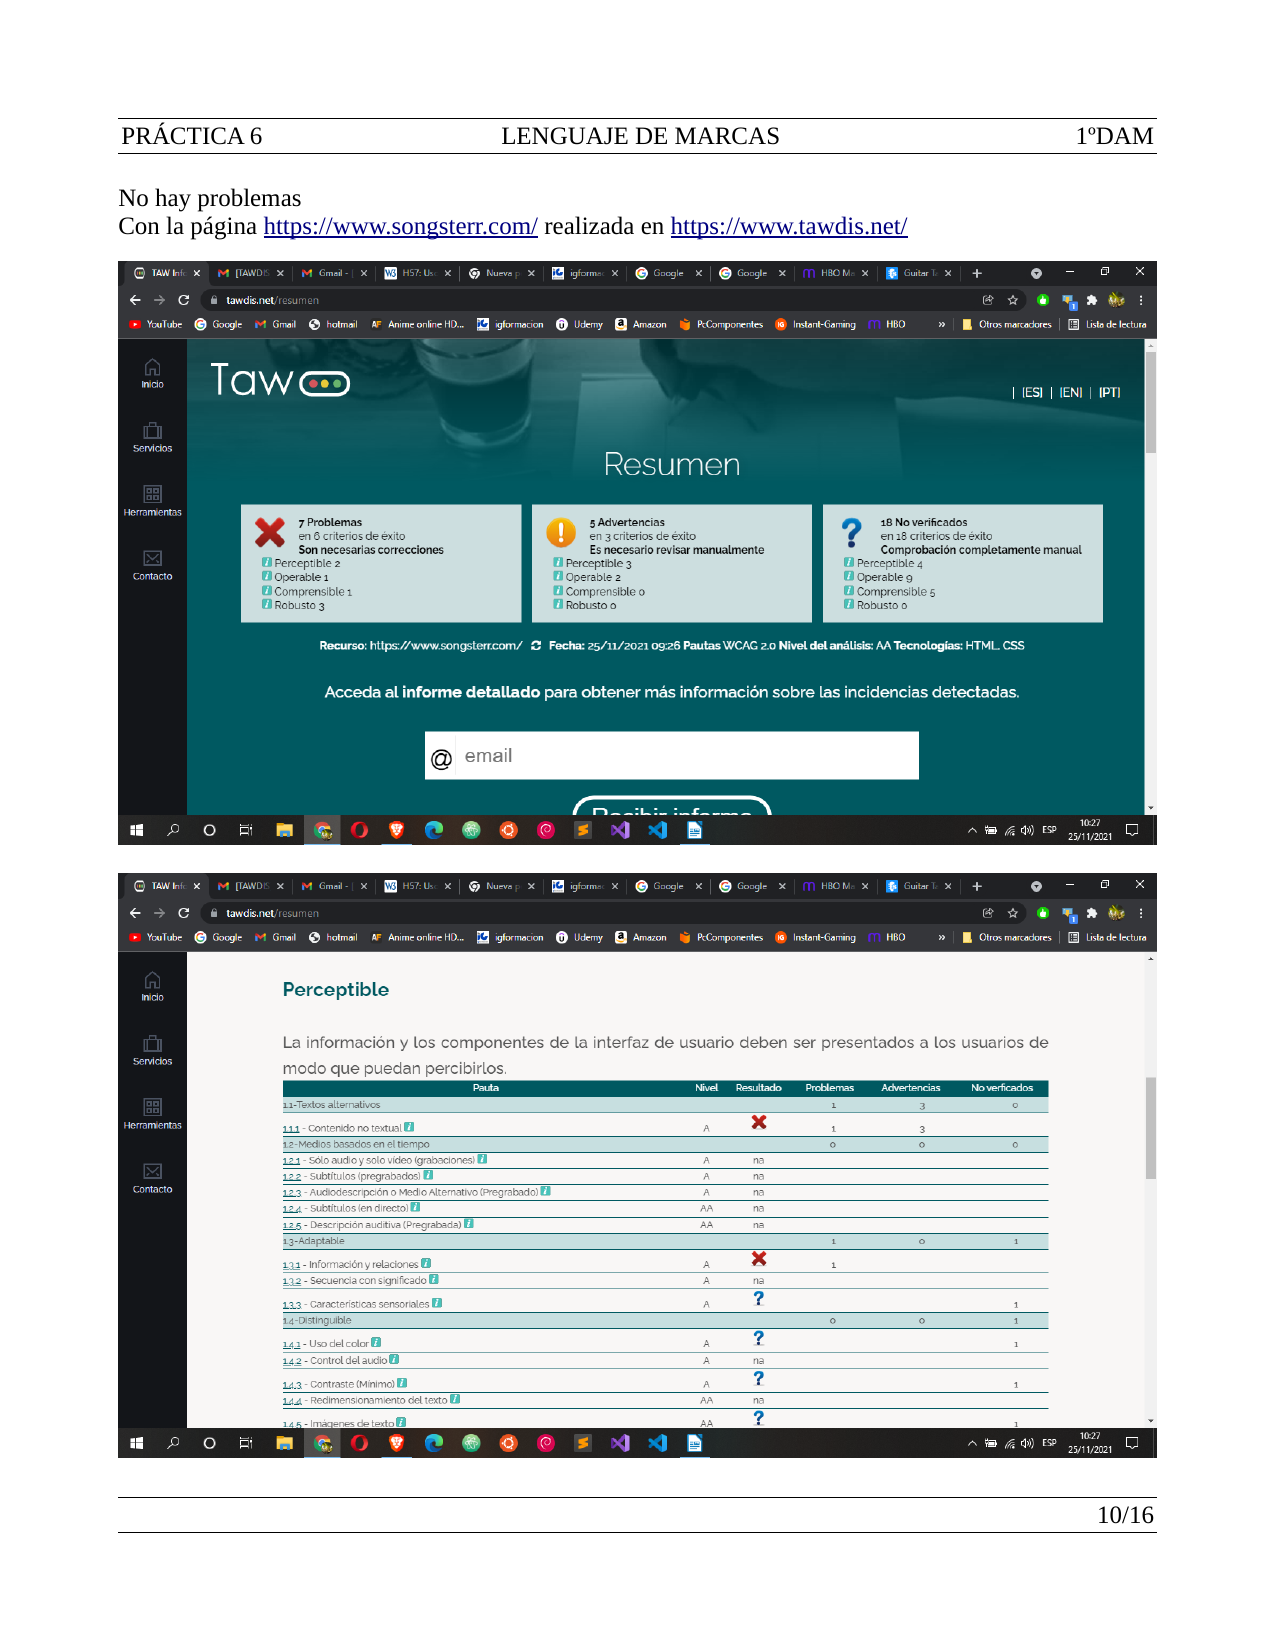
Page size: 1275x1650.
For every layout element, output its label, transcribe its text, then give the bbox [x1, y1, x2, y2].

picture [118, 873, 1157, 1458]
picture [118, 261, 1157, 845]
text No hay problemas [118, 183, 1157, 211]
text Con la página https://www.songsterr.com/ realizada en https://www.tawdis.net/ [118, 211, 1157, 240]
